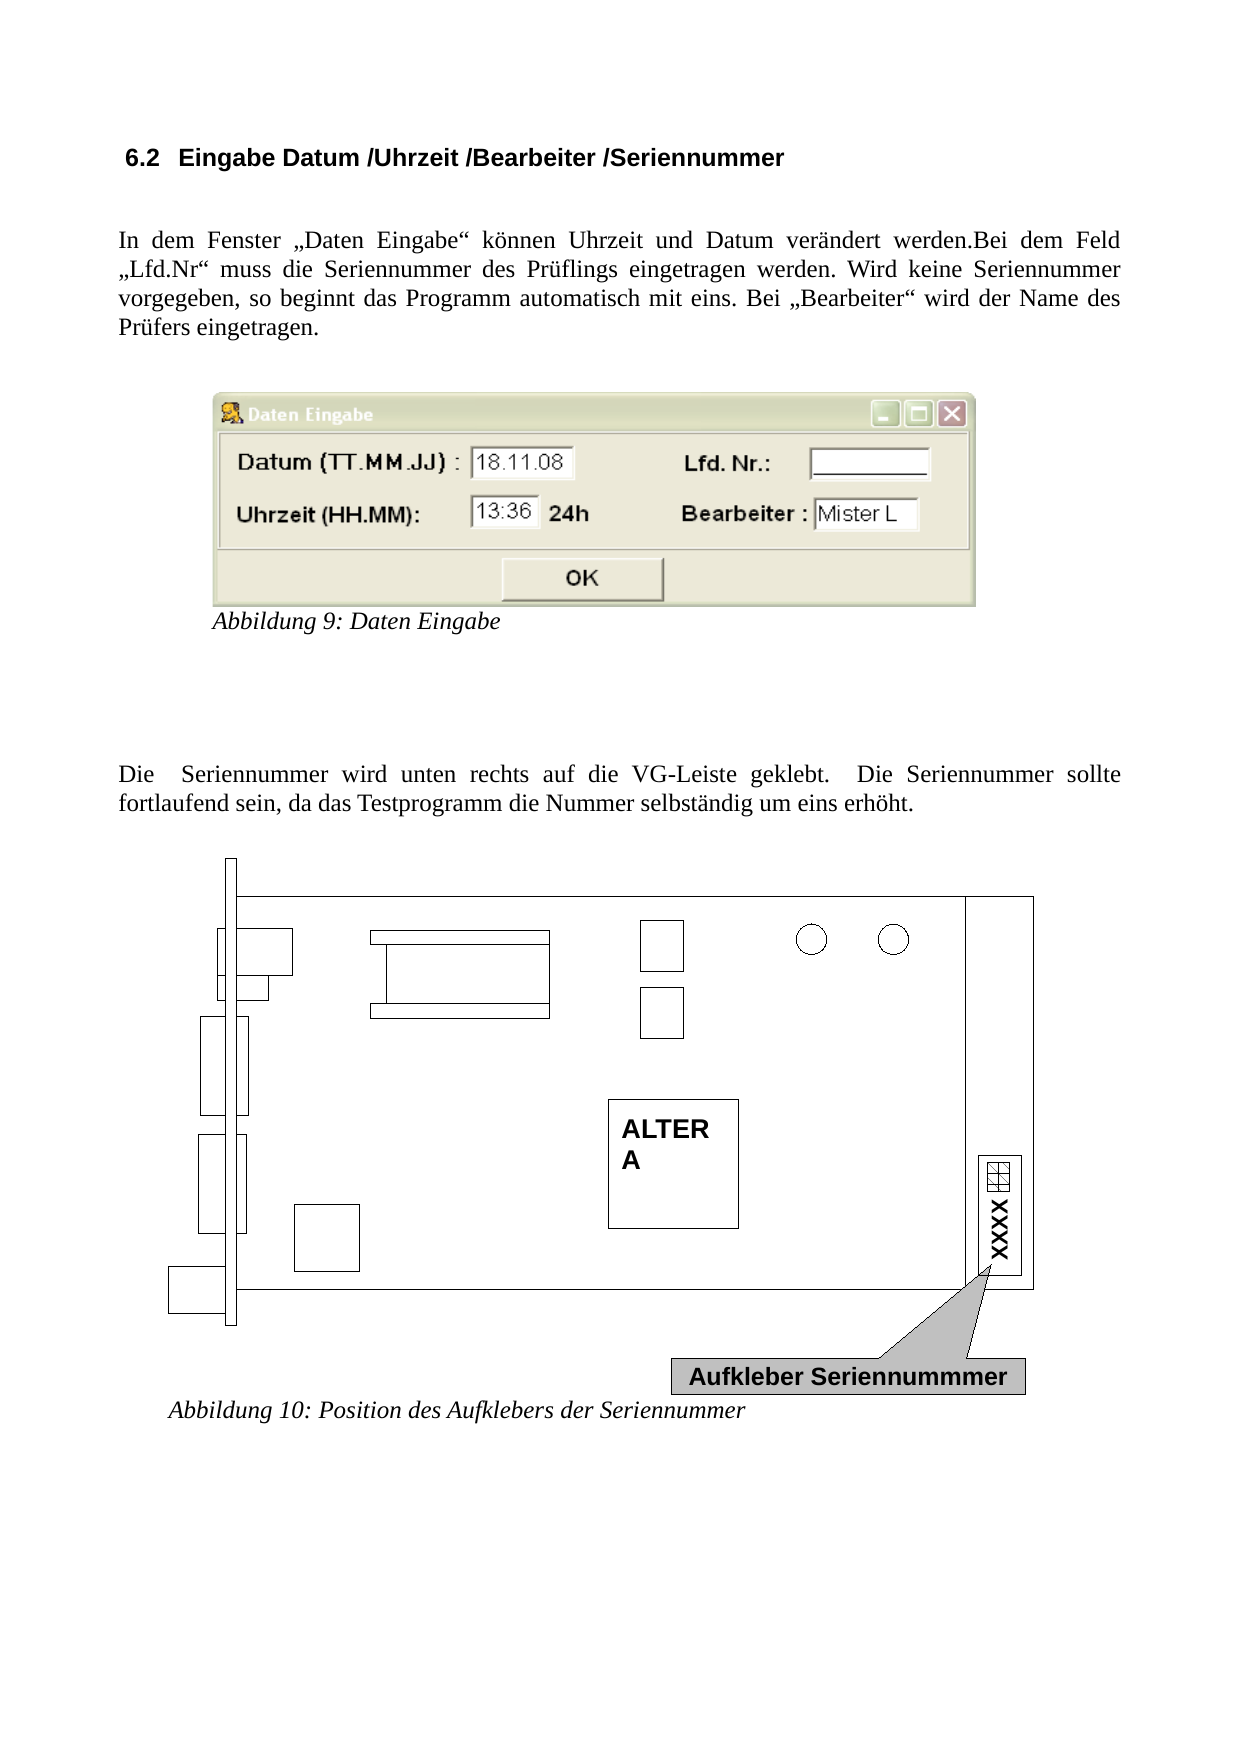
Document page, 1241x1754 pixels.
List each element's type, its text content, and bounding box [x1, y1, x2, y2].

text Abbildung 10: Position des Aufklebers der Seriennummer [169, 1267, 225, 1313]
text Die Seriennummer wird unten rechts auf die VG-Leiste geklebt. Die Seriennummer sollte fortlaufend sein, da das Testprogramm die Nummer selbständig um eins erhöht. [118, 759, 1122, 816]
text Abbildung 10: Position des Aufklebers der Seriennummer [966, 897, 1033, 1289]
text In dem Fenster „Daten Eingabe“ können Uhrzeit und Datum verändert werden.Bei dem Feld „Lfd.Nr“ muss die Seriennummer des Prüflings eingetragen werden. Wird keine Seriennummer vorgegeben, so beginnt das Programm automatisch mit eins. Bei „Bearbeiter“ wird der Name des Prüfers eingetragen. [118, 226, 1122, 341]
text Abbildung 10: Position des Aufklebers der Seriennummer [979, 1156, 1021, 1275]
text [212, 380, 976, 392]
text Abbildung 10: Position des Aufklebers der Seriennummer [168, 871, 225, 1266]
text Abbildung 9: Daten Eingabe [212, 607, 976, 635]
picture [212, 392, 976, 607]
text Abbildung 10: Position des Aufklebers der Seriennummer [237, 897, 965, 1289]
text Abbildung 10: Position des Aufklebers der Seriennummer [168, 1290, 1034, 1423]
subtitle Eingabe Datum /Uhrzeit /Bearbeiter /Seriennummer [118, 143, 1122, 172]
text Abbildung 10: Position des Aufklebers der Seriennummer [237, 871, 1034, 896]
